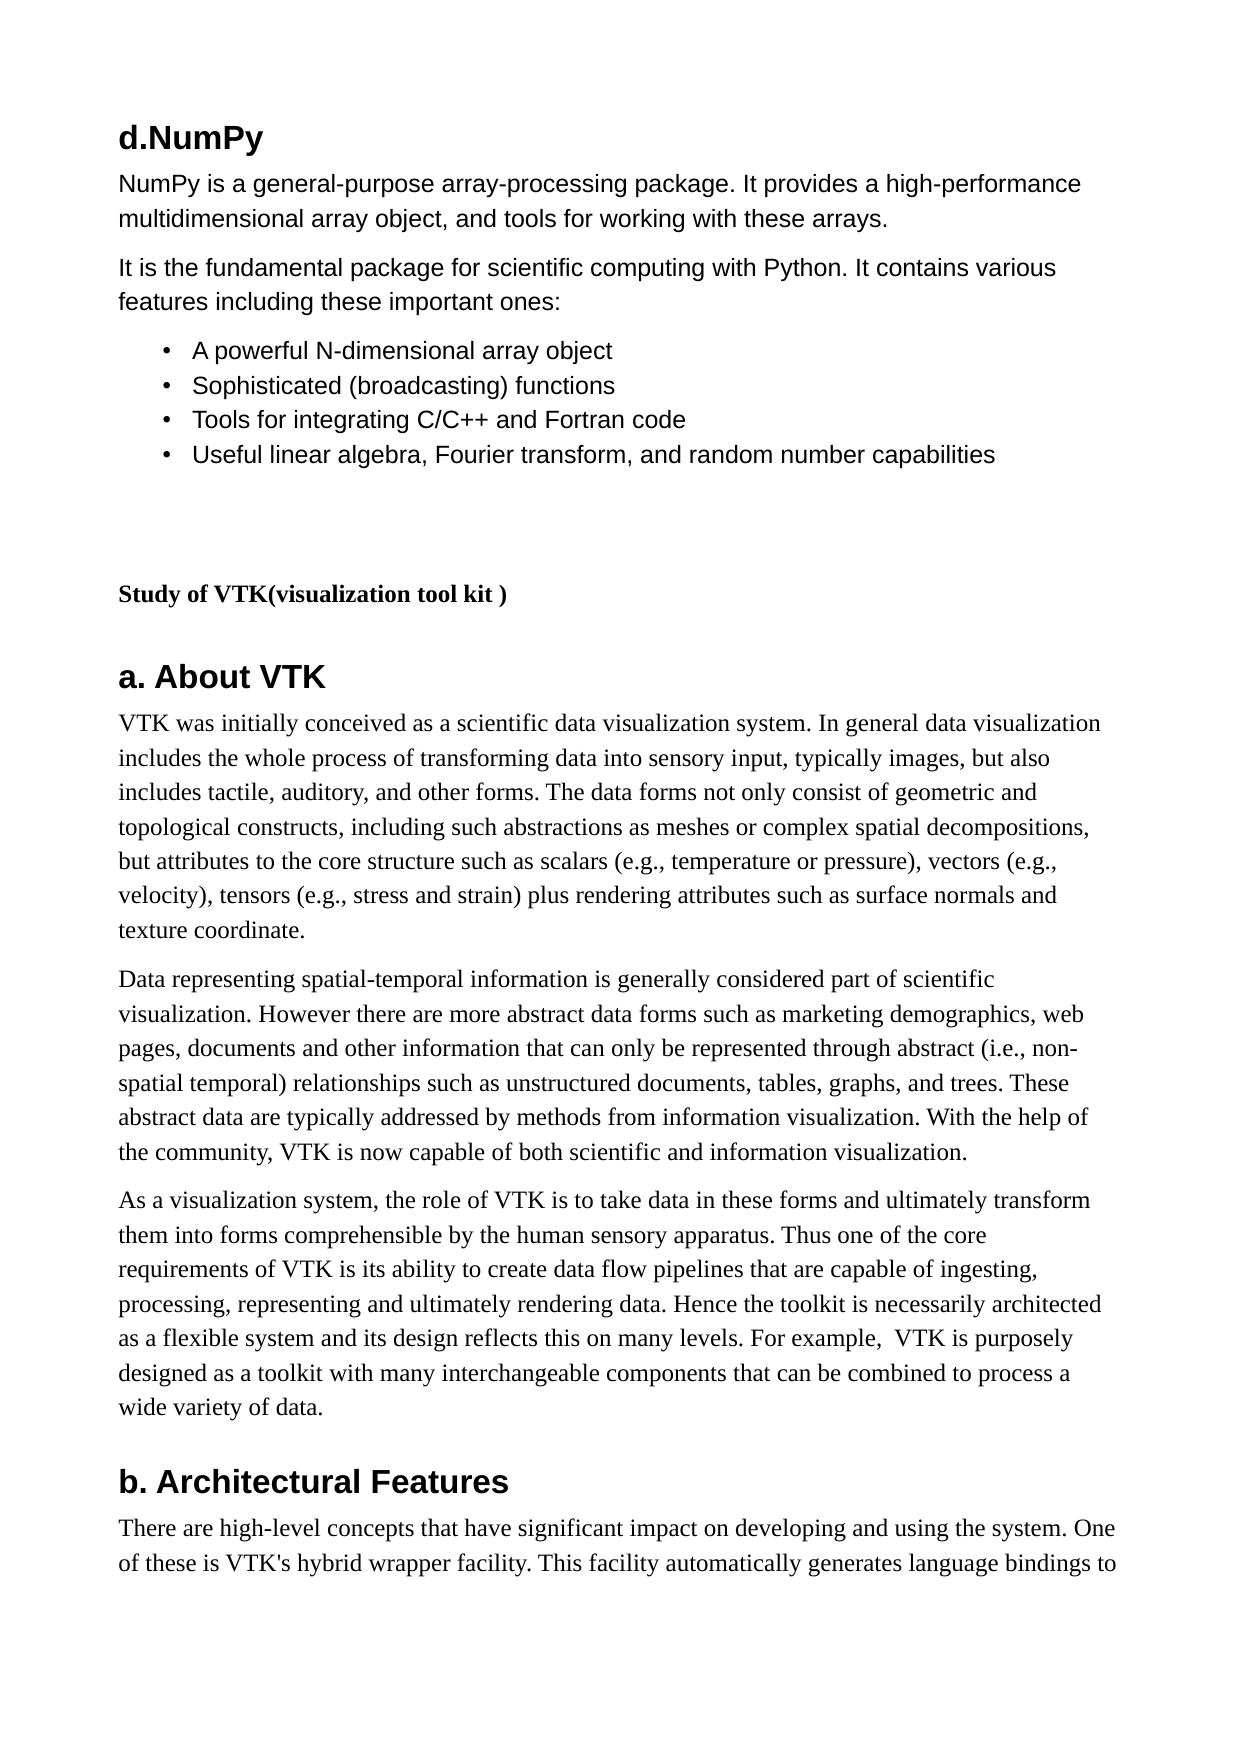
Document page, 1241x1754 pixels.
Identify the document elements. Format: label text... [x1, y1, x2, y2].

text It is the fundamental package for scientific computing with Python. It contains various features including these important ones: [118, 253, 1122, 316]
text NumPy is a general-purpose array-processing package. It provides a high-performance multidimensional array object, and tools for working with these arrays. [118, 169, 1122, 232]
text VTK was initially conceived as a scientific data visualization system. In general data visualization includes the whole process of transforming data into sensory input, typically images, but also includes tactile, auditory, and other forms. The data forms not only consist of geometric and topological constructs, including such abstractions as meshes or complex spatial decompositions, but attributes to the core structure such as scalars (e.g., temperature or pressure), vectors (e.g., velocity), tensors (e.g., stress and strain) plus rendering attributes such as surface normals and texture coordinate. [118, 708, 1122, 944]
list Tools for integrating C/C++ and Fortran code [162, 406, 1122, 434]
subtitle d.NumPy [118, 118, 1122, 157]
list A powerful N-dimensional array object [162, 336, 1122, 365]
list Sophisticated (broadcasting) functions [162, 371, 1122, 400]
text Data representing spatial-temporal information is generally considered part of scientific visualization. However there are more abstract data forms such as marketing demographics, web pages, documents and other information that can only be represented through abstract (i.e., non-spatial temporal) relationships such as unstructured documents, tables, graphs, and trees. These abstract data are typically addressed by methods from information visualization. With the help of the community, VTK is now capable of both scientific and information visualization. [118, 964, 1122, 1165]
subtitle a. About VTK [118, 657, 1122, 696]
text As a visualization system, the role of VTK is to take data in these forms and ultimately transform them into forms comprehensible by the human sensory apparatus. Thus one of the core requirements of VTK is its ability to create data flow pipelines that are capable of ingesting, processing, representing and ultimately rendering data. Hence the toolkit is necessarily architected as a flexible system and its design reflects this on many levels. For example, VTK is purposely designed as a toolkit with many interchangeable components that can be combined to process a wide variety of data. [118, 1186, 1122, 1421]
text Study of VTK(visualization tool kit ) [118, 579, 1122, 608]
text There are high-level concepts that have significant impact on developing and using the system. One of these is VTK's hybrid wrapper facility. This facility automatically generates language bindings to [118, 1513, 1122, 1577]
subtitle b. Architectural Features [118, 1462, 1122, 1501]
list Useful linear algebra, Fourier transform, and random number capabilities [162, 440, 1122, 469]
